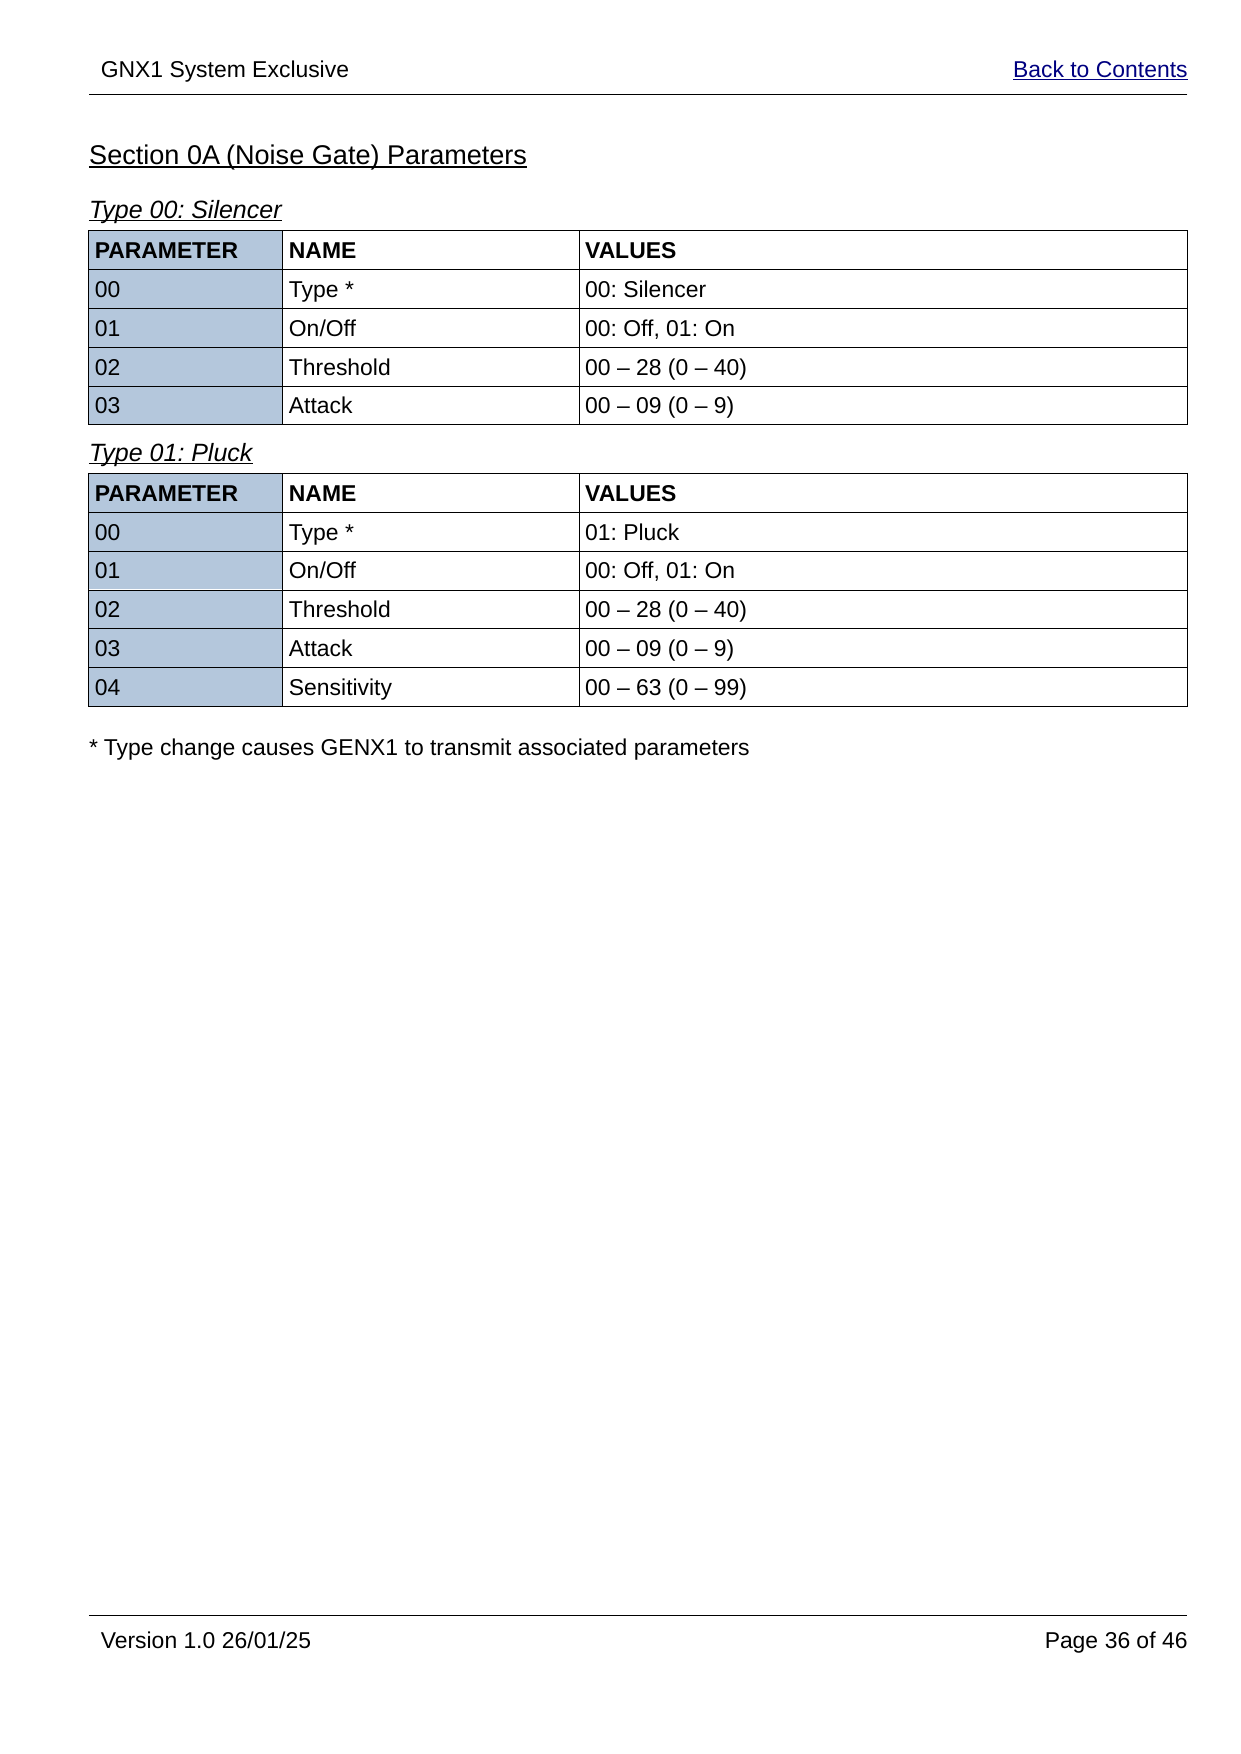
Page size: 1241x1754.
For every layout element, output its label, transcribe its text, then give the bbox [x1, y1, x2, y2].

table_cell 00 [89, 513, 282, 551]
table_cell 02 [89, 348, 282, 386]
table_cell 00 – 09 (0 – 9) [580, 629, 1187, 667]
table_cell 00 [89, 270, 282, 308]
table_cell Threshold [283, 348, 579, 386]
table_cell 00: Silencer [580, 270, 1187, 308]
table_header PARAMETER [89, 231, 282, 269]
text * Type change causes GENX1 to transmit associated parameters [89, 733, 1187, 760]
table_cell On/Off [283, 552, 579, 589]
table_cell 01: Pluck [580, 513, 1187, 551]
table_cell 00 – 28 (0 – 40) [580, 591, 1187, 628]
table_cell Attack [283, 387, 579, 424]
table_cell 02 [89, 591, 282, 628]
table_cell Type * [283, 513, 579, 551]
table_cell Attack [283, 629, 579, 667]
table_header VALUES [580, 231, 1187, 269]
table_cell 00: Off, 01: On [580, 309, 1187, 347]
table_cell Type * [283, 270, 579, 308]
subtitle Section 0A (Noise Gate) Parameters [89, 139, 1187, 170]
table_cell 01 [89, 552, 282, 589]
table_cell 00 – 09 (0 – 9) [580, 387, 1187, 424]
subtitle Type 01: Pluck [89, 438, 1187, 467]
table_header NAME [283, 474, 579, 512]
table_cell 00 – 28 (0 – 40) [580, 348, 1187, 386]
table_header VALUES [580, 474, 1187, 512]
table_cell Threshold [283, 591, 579, 628]
table_cell 00 – 63 (0 – 99) [580, 668, 1187, 706]
subtitle Type 00: Silencer [89, 195, 1187, 224]
table_cell 04 [89, 668, 282, 706]
table_header PARAMETER [89, 474, 282, 512]
table_cell 03 [89, 629, 282, 667]
table_cell On/Off [283, 309, 579, 347]
table_header NAME [283, 231, 579, 269]
table_cell Sensitivity [283, 668, 579, 706]
table_cell 00: Off, 01: On [580, 552, 1187, 589]
table_cell 01 [89, 309, 282, 347]
table_cell 03 [89, 387, 282, 424]
